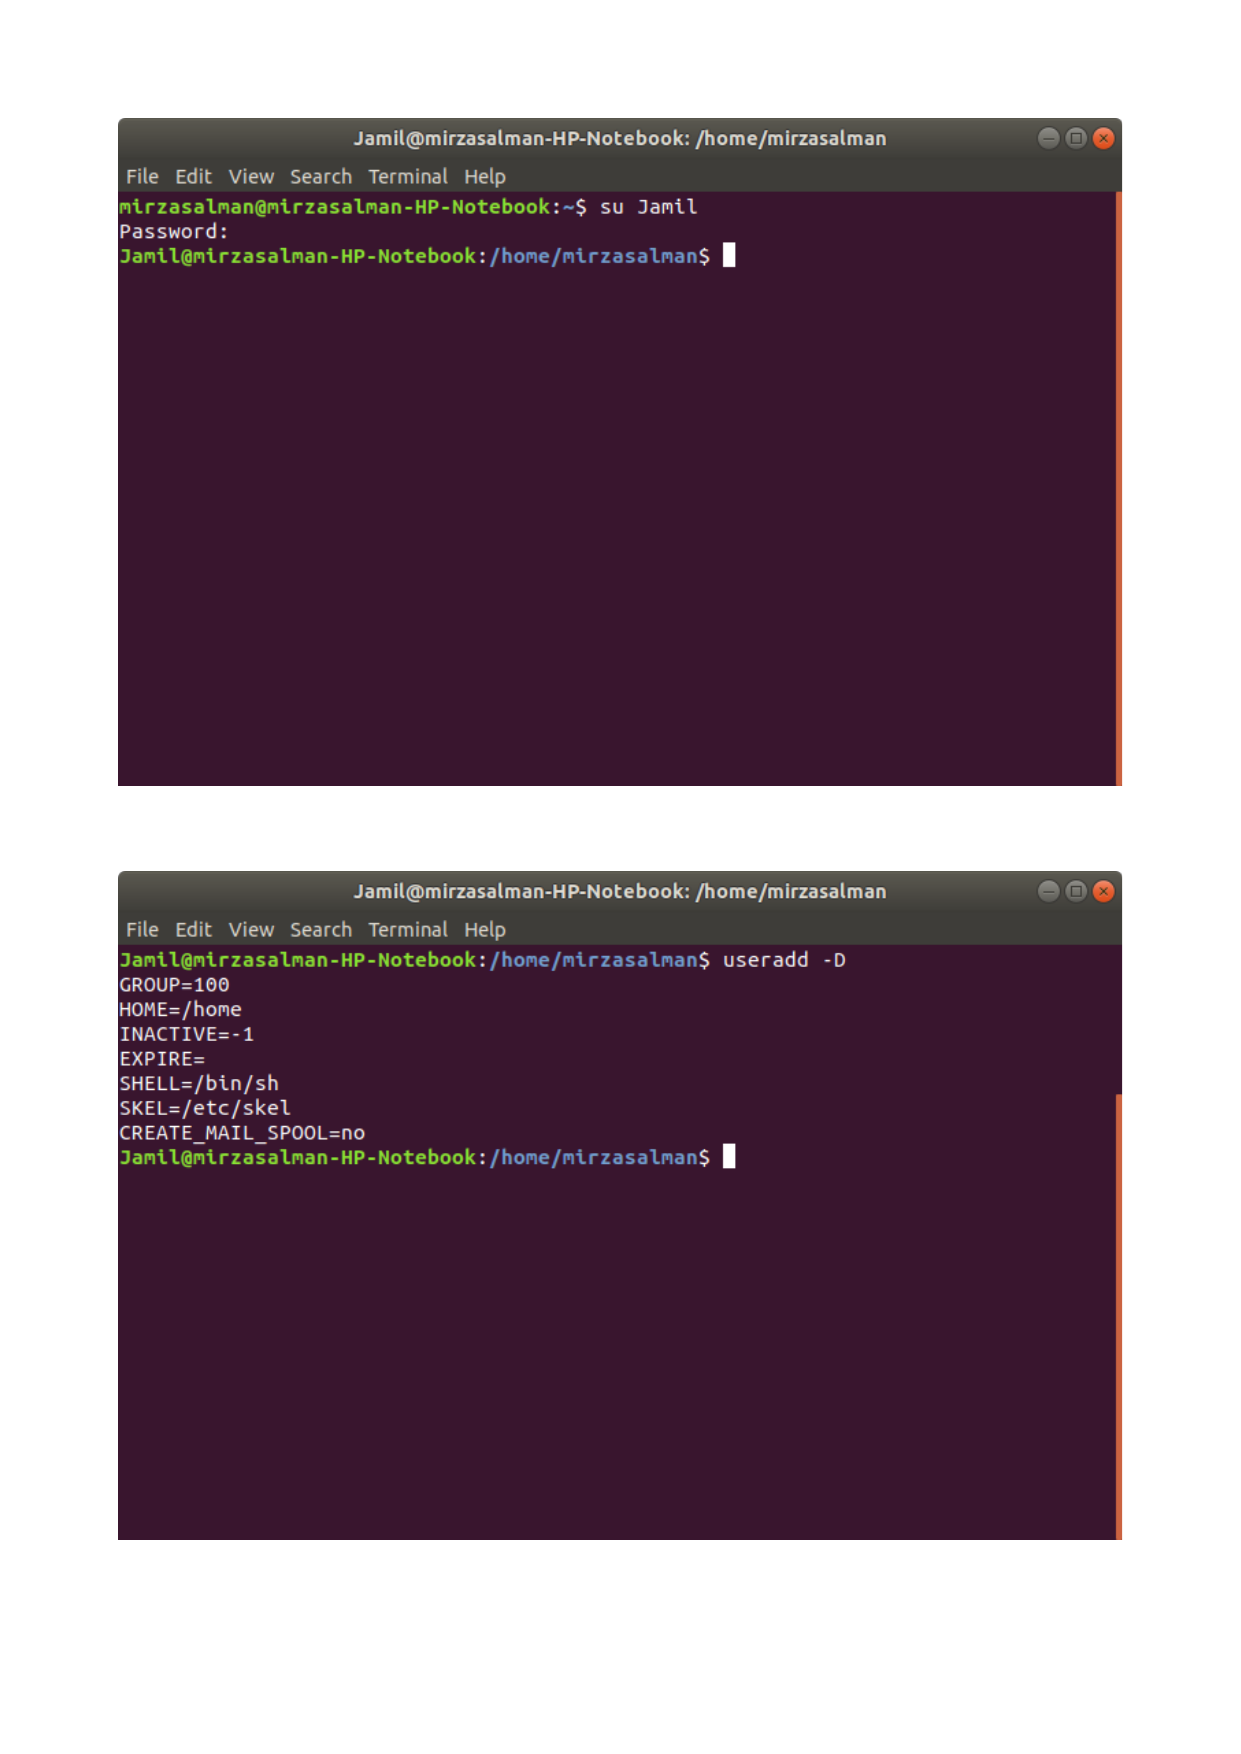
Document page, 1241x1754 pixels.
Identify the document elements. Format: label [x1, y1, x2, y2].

picture [118, 118, 1123, 786]
picture [118, 871, 1123, 1540]
